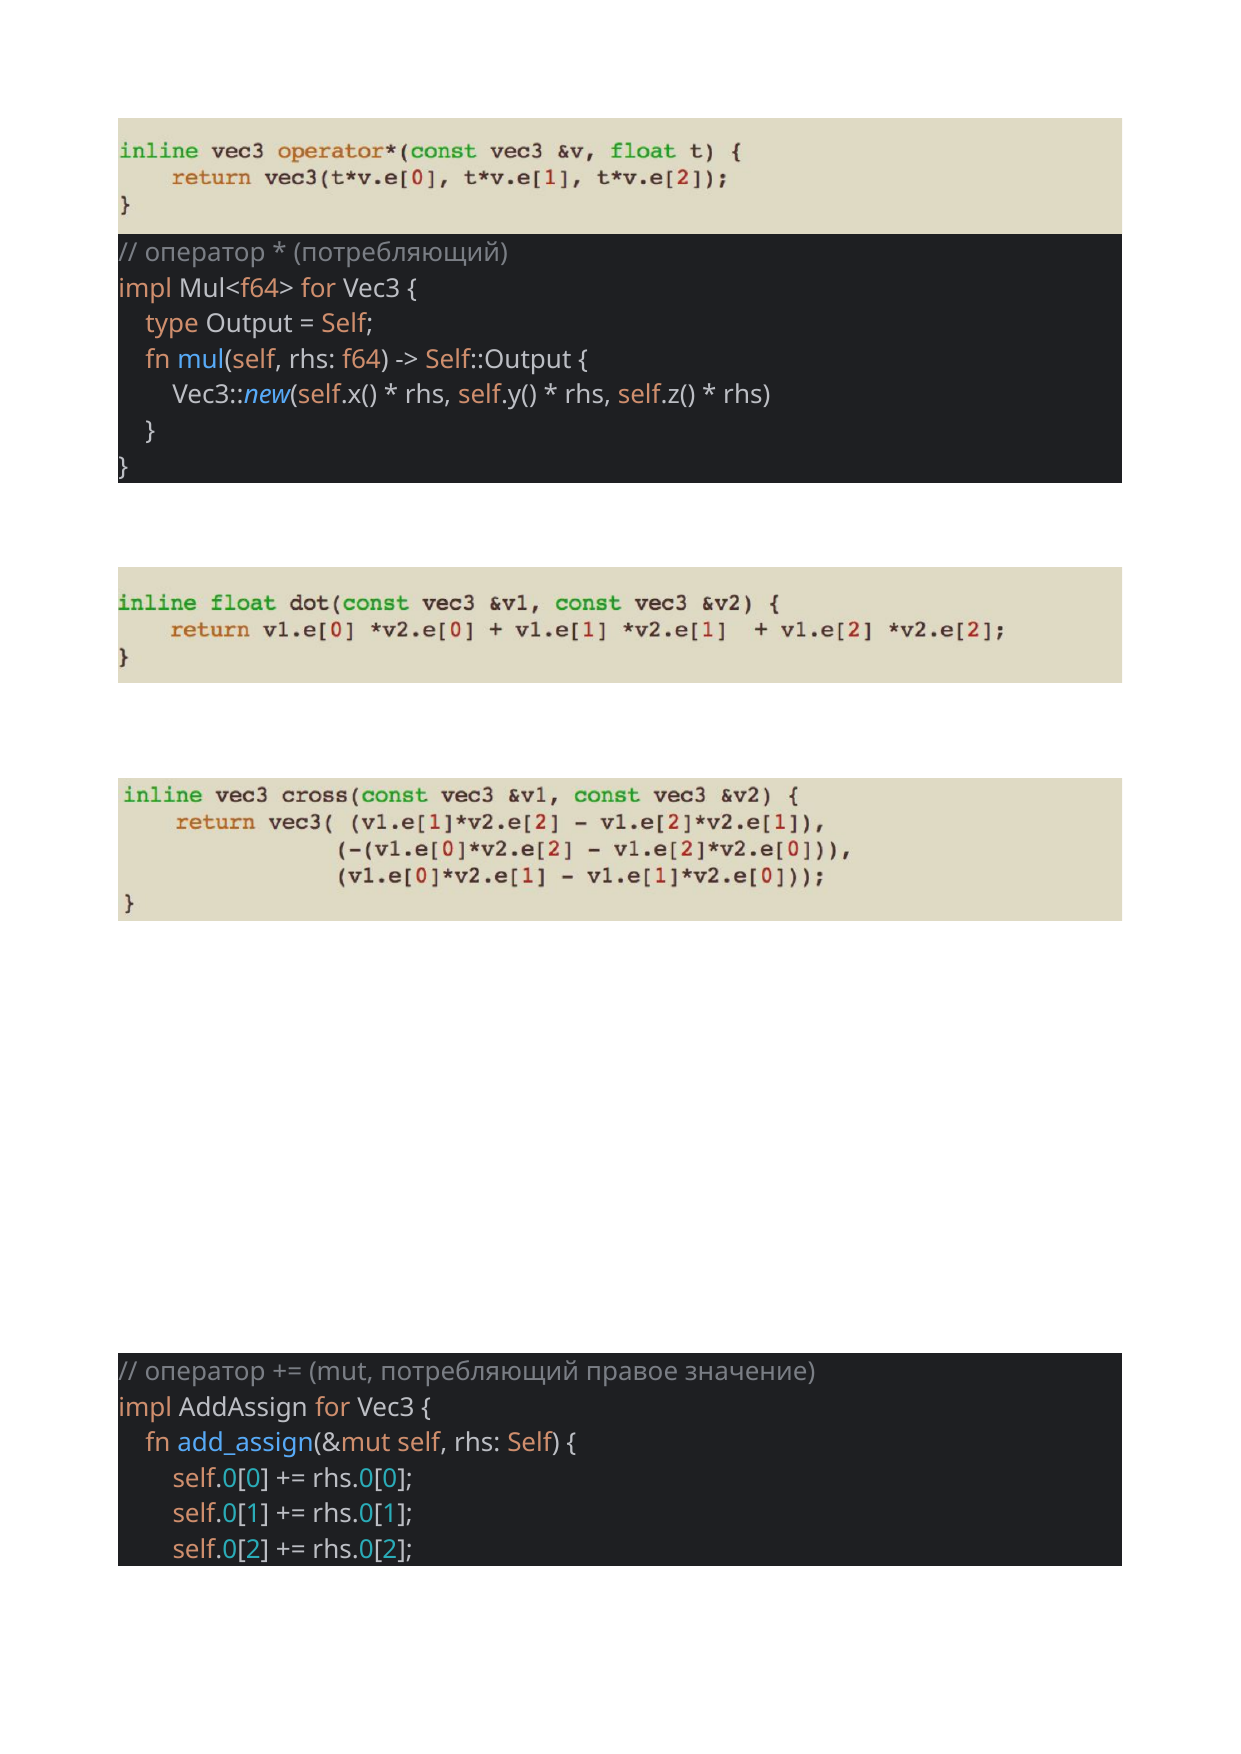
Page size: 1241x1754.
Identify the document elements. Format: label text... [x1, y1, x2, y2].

picture [118, 778, 1123, 921]
picture [118, 118, 1123, 234]
text // оператор * (потребляющий) impl Mul<f64> for Vec3 { type Output = Self; fn mul(self, rhs: f64) -> Self::Output { Vec3::new(self.x() * rhs, self.y() * rhs, self.z() * rhs) } } [118, 234, 1122, 483]
text // оператор += (mut, потребляющий правое значение) impl AddAssign for Vec3 { fn add_assign(&mut self, rhs: Self) { self.0[0] += rhs.0[0]; self.0[1] += rhs.0[1]; self.0[2] += rhs.0[2]; [118, 1353, 1122, 1566]
picture [118, 567, 1123, 683]
